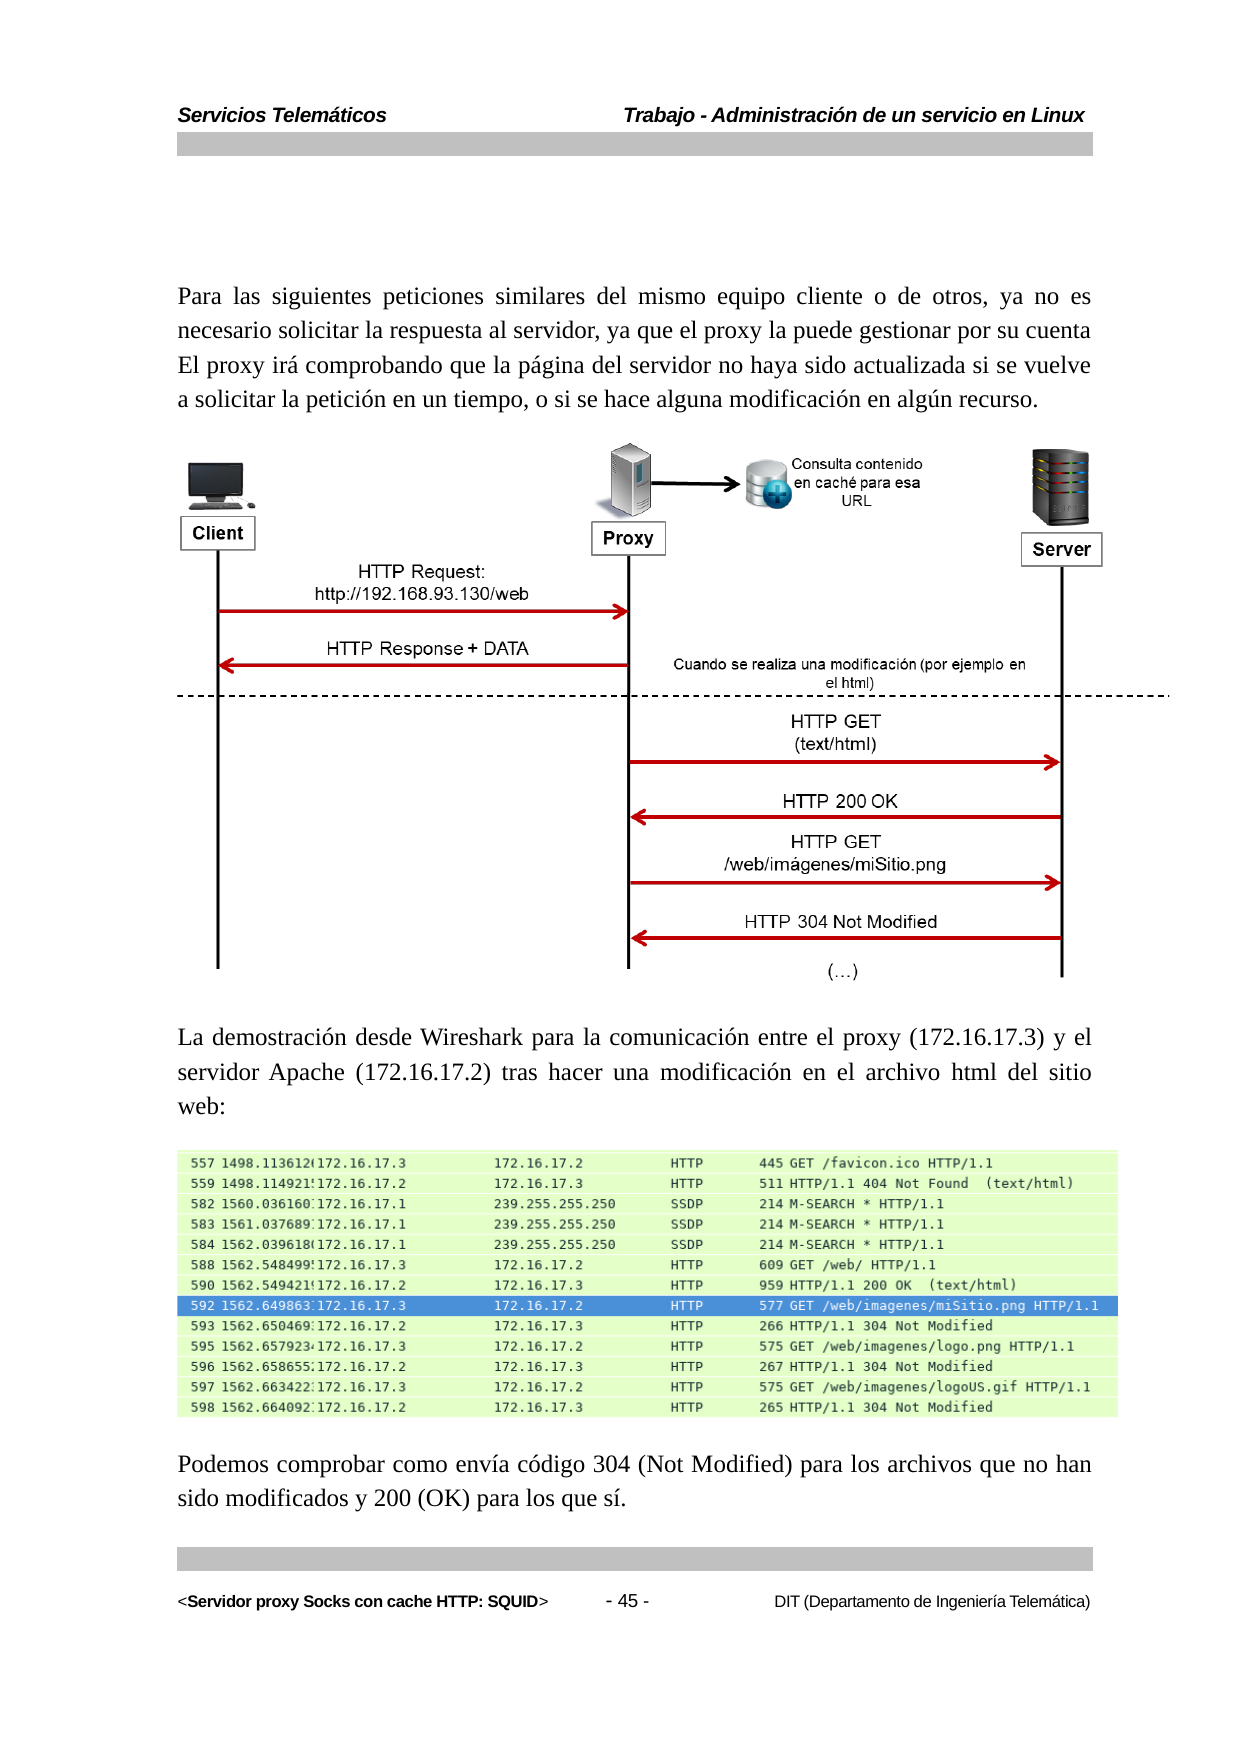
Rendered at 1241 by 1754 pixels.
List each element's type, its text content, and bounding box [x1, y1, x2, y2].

text La demostración desde Wireshark para la comunicación entre el proxy (172.16.17.3) y el servidor Apache (172.16.17.2) tras hacer una modificación en el archivo html del sitio web: [177, 1022, 1093, 1120]
text Podemos comprobar como envía código 304 (Not Modified) para los archivos que no han sido modificados y 200 (OK) para los que sí. [177, 1449, 1093, 1512]
text Para las siguientes peticiones similares del mismo equipo cliente o de otros, ya no es necesario solicitar la respuesta al servidor, ya que el proxy la puede gestionar por su cuenta El proxy irá comprobando que la página del servidor no haya sido actualizada si se vuelve a solicitar la petición en un tiempo, o si se hace alguna modificación en algún recurso. [177, 281, 1093, 413]
